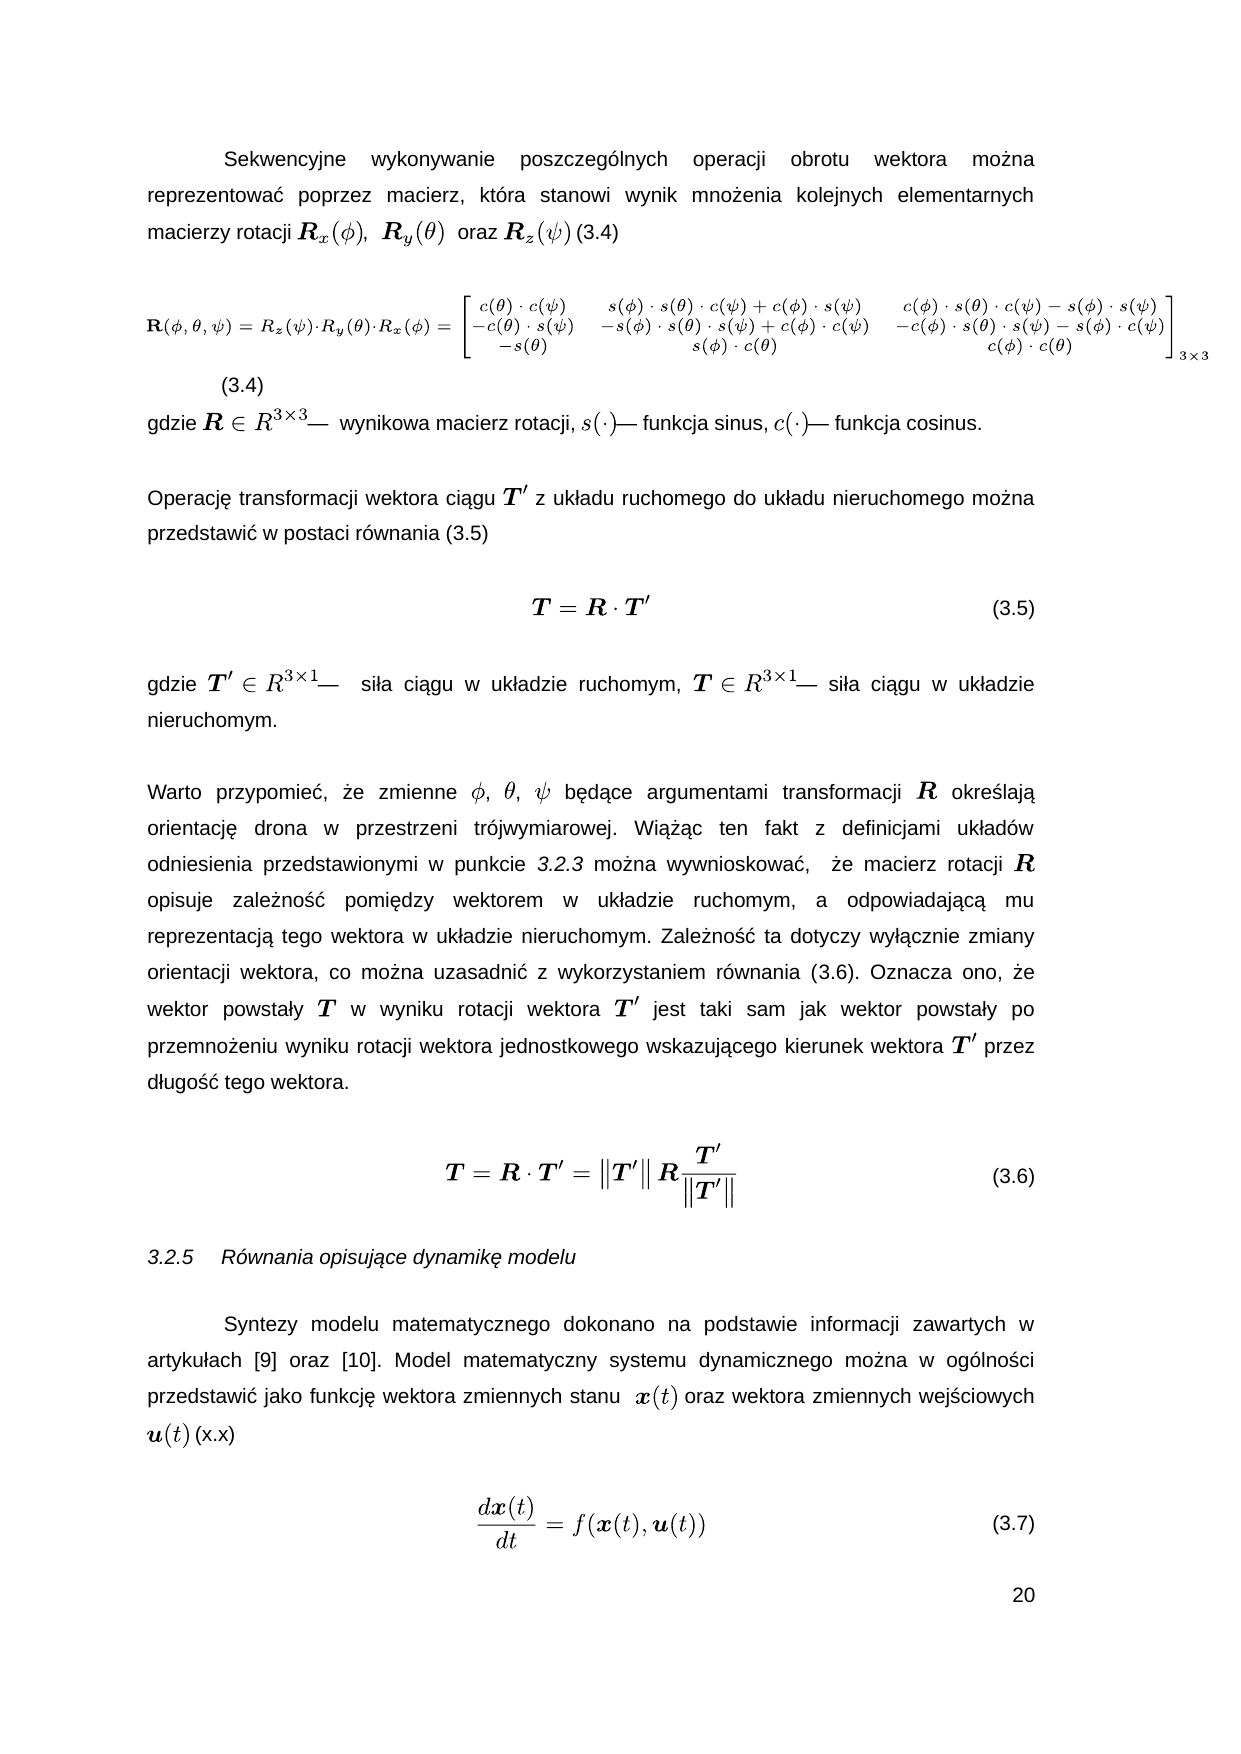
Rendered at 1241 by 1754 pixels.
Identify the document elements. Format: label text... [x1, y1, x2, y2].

text [147, 260, 1035, 297]
text (3.7) [514, 1496, 1035, 1549]
text [147, 1496, 513, 1549]
text (3.4) [147, 360, 1035, 396]
text Sekwencyjne wykonywanie poszczególnych operacji obrotu wektora można reprezentować poprzez macierz, która stanowi wynik mnożenia kolejnych elementarnych macierzy rotacji , oraz (3.4) [147, 147, 1035, 247]
text (3.6) [733, 1143, 1035, 1208]
text gdzie — siła ciągu w układzie ruchomym, — siła ciągu w układzie nieruchomym. [147, 669, 1035, 732]
text gdzie — wynikowa macierz rotacji, — funkcja sinus, — funkcja cosinus. [147, 408, 1035, 436]
text Syntezy modelu matematycznego dokonano na podstawie informacji zawartych w artykułach [9] oraz [10]. Model matematyczny systemu dynamicznego można w ogólności przedstawić jako funkcję wektora zmiennych stanu oraz wektora zmiennych wejściowych (x.x) [147, 1312, 1035, 1448]
text [147, 1143, 685, 1208]
text Warto przypomieć, że zmienne , , będące argumentami transformacji określają orientację drona w przestrzeni trójwymiarowej. Wiążąc ten fakt z definicjami układów odniesienia przedstawionymi w punkcie 3.2.3 można wywnioskować, że macierz rotacji opisuje zależność pomiędzy wektorem w układzie ruchomym, a odpowiadającą mu reprezentacją tego wektora w układzie nieruchomym. Zależność ta dotyczy wyłącznie zmiany orientacji wektora, co można uzasadnić z wykorzystaniem równania (3.6). Oznacza ono, że wektor powstały w wyniku rotacji wektora jest taki sam jak wektor powstały po przemnożeniu wyniku rotacji wektora jednostkowego wskazującego kierunek wektora przez długość tego wektora. [147, 779, 1035, 1093]
text Operację transformacji wektora ciągu z układu ruchomego do układu nieruchomego można przedstawić w postaci równania (3.5) [147, 484, 1035, 545]
text (3.5) [147, 595, 1035, 620]
subtitle Równania opisujące dynamikę modelu [147, 1245, 1035, 1269]
